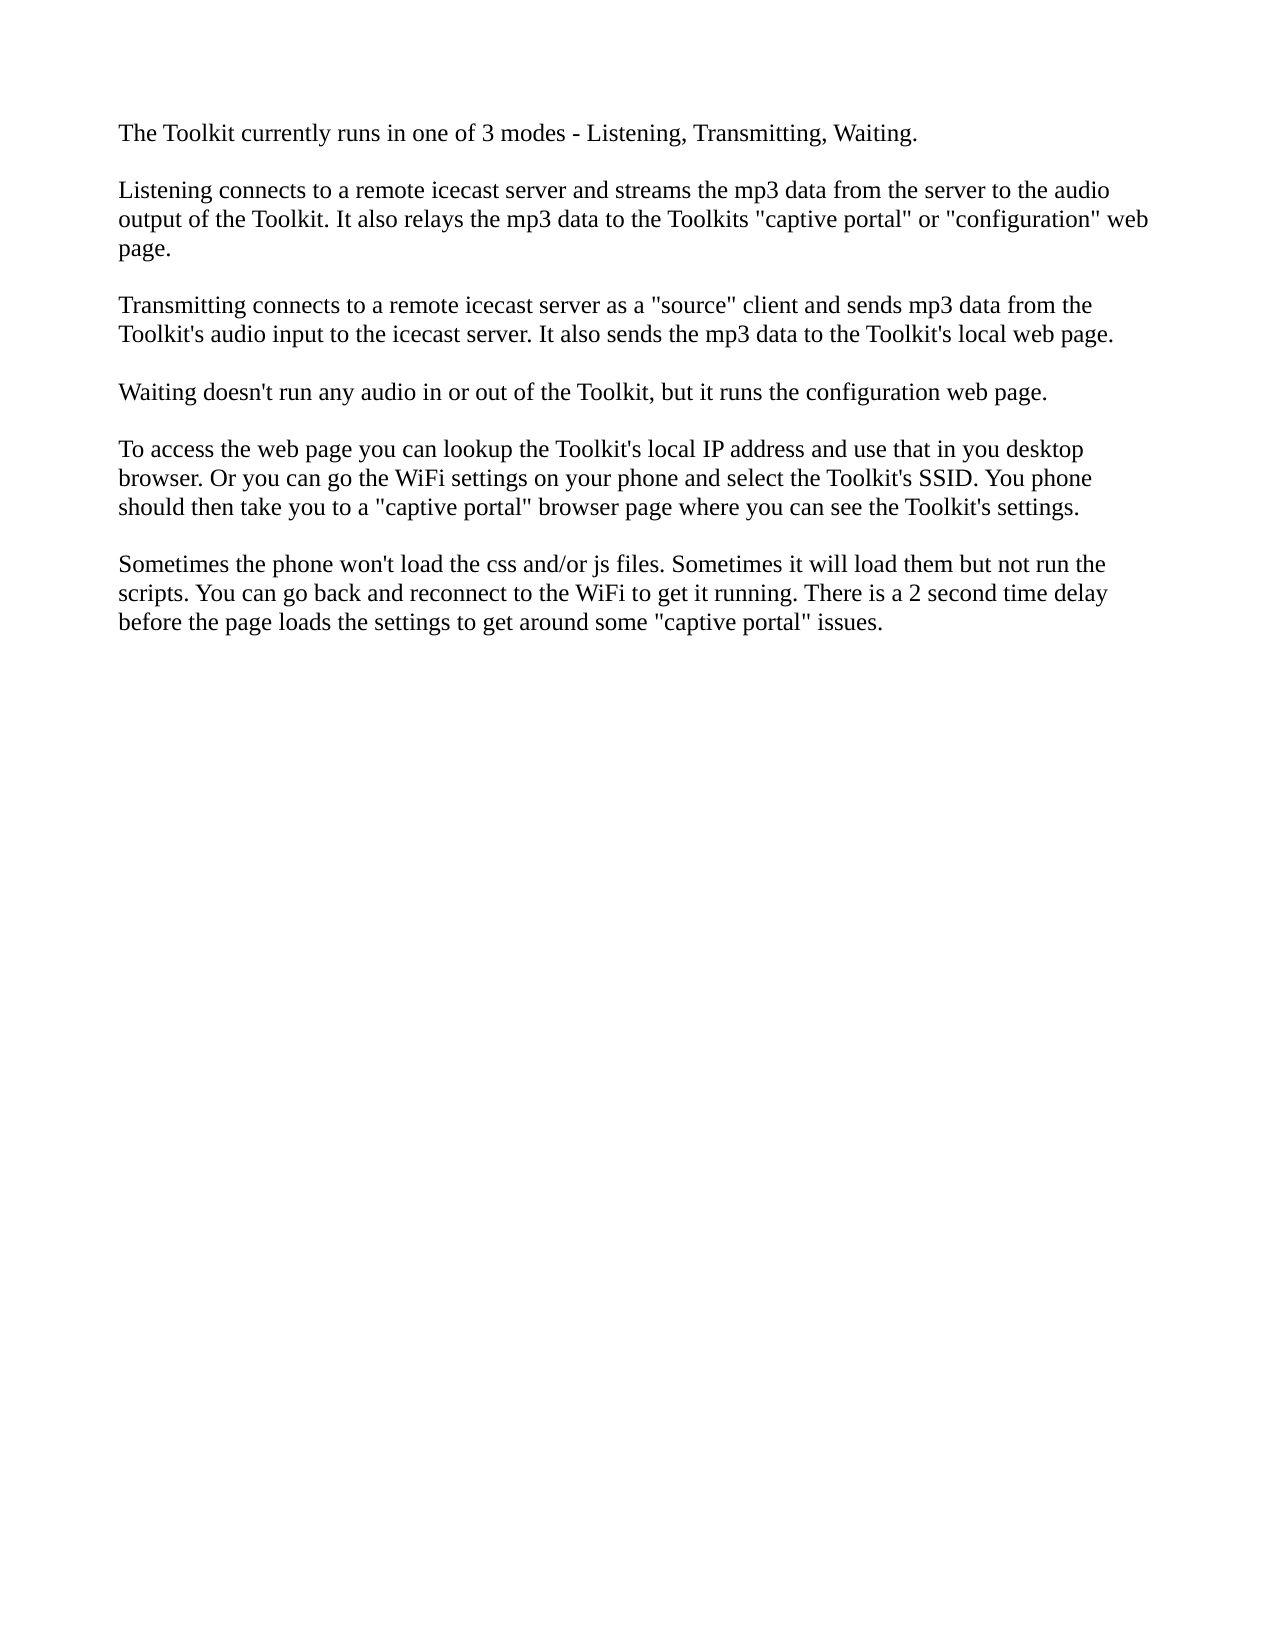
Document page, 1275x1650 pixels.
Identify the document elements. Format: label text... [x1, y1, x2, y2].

text The Toolkit currently runs in one of 3 modes - Listening, Transmitting, Waiting. [118, 118, 1157, 147]
text Waiting doesn't run any audio in or out of the Toolkit, but it runs the configuration web page. [118, 377, 1157, 406]
text Sometimes the phone won't load the css and/or js files. Sometimes it will load them but not run the scripts. You can go back and reconnect to the WiFi to get it running. There is a 2 second time delay before the page loads the settings to get around some "captive portal" issues. [118, 549, 1157, 636]
text To access the web page you can lookup the Toolkit's local IP address and use that in you desktop browser. Or you can go the WiFi settings on your phone and select the Toolkit's SSID. You phone should then take you to a "captive portal" browser page where you can see the Toolkit's settings. [118, 434, 1157, 521]
text Transmitting connects to a remote icecast server as a "source" client and sends mp3 data from the Toolkit's audio input to the icecast server. It also sends the mp3 data to the Toolkit's local web page. [118, 291, 1157, 348]
text Listening connects to a remote icecast server and streams the mp3 data from the server to the audio output of the Toolkit. It also relays the mp3 data to the Toolkits "captive portal" or "configuration" web page. [118, 176, 1157, 262]
